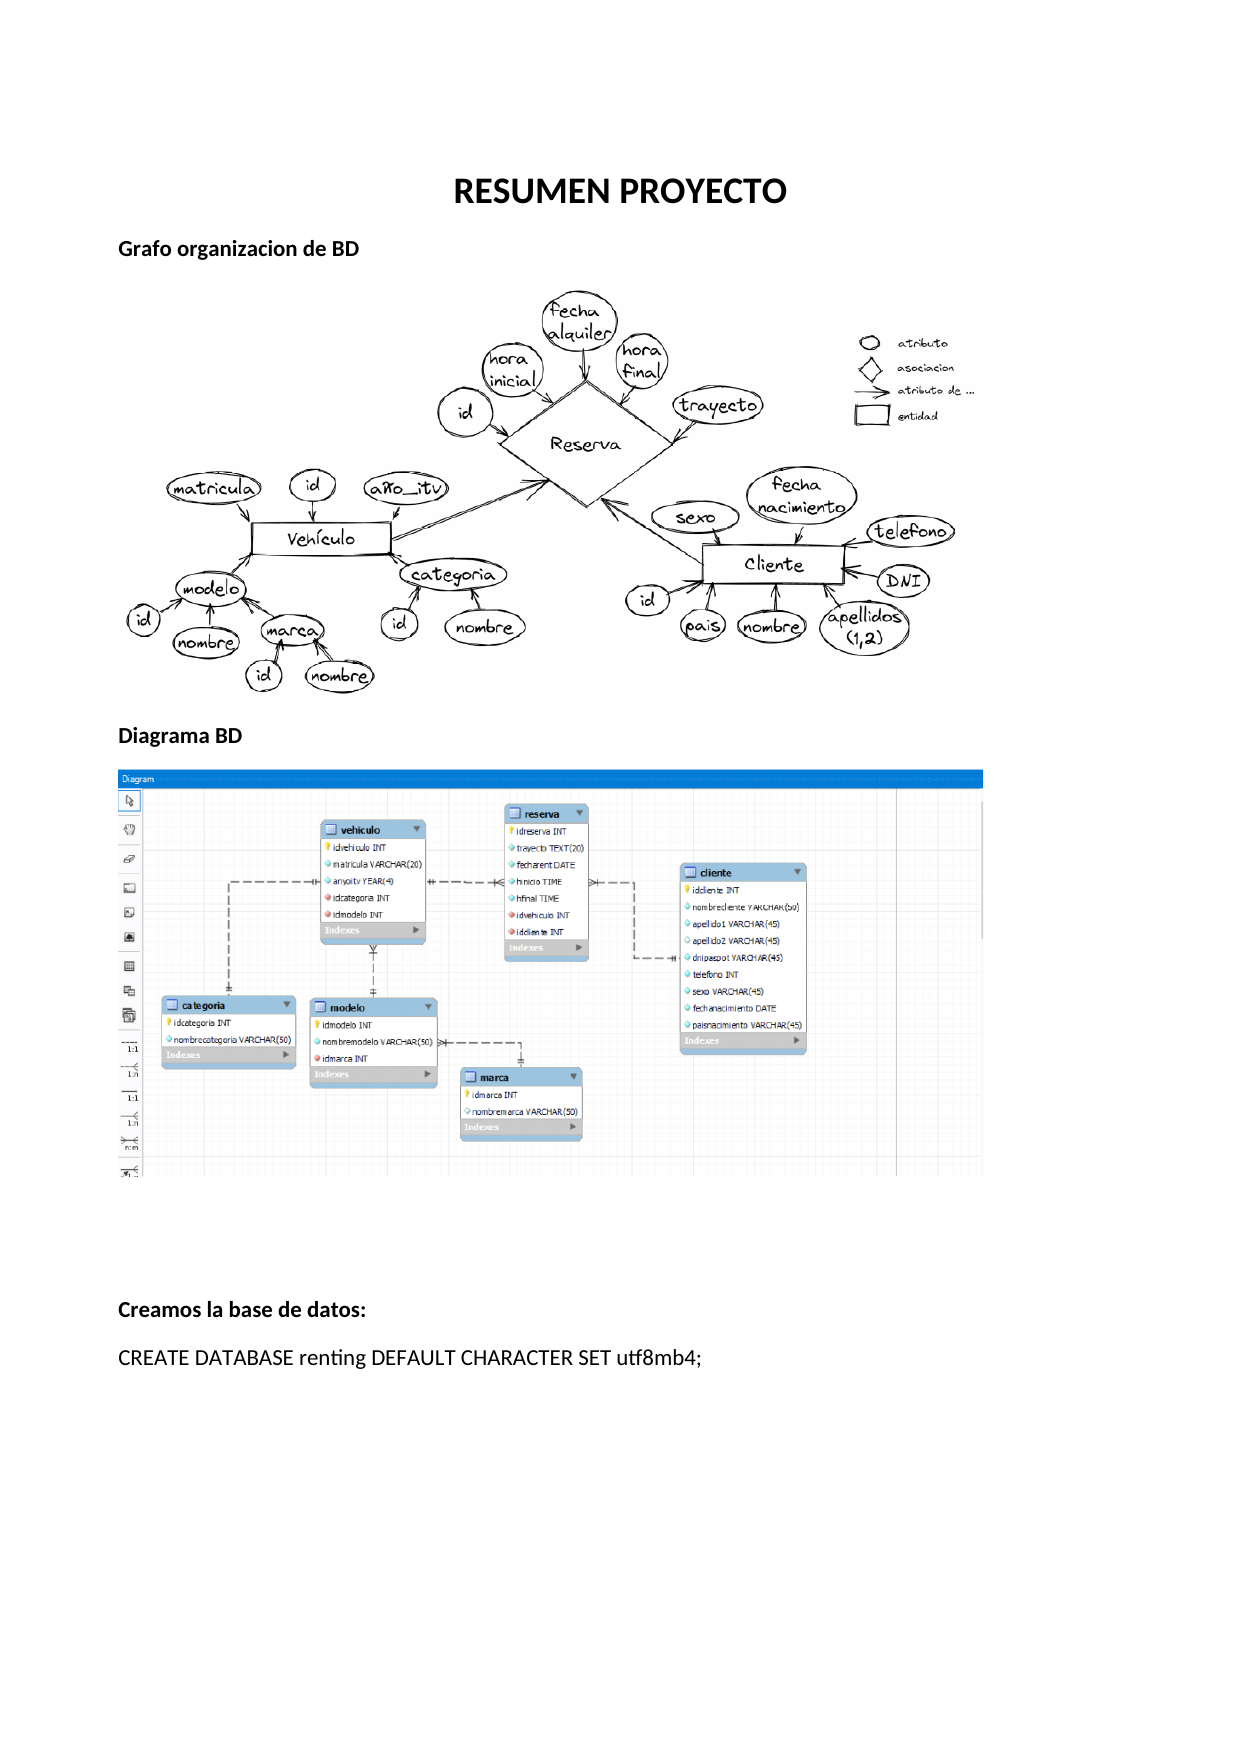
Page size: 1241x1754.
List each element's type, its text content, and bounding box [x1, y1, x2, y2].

text Diagrama BD [118, 721, 1122, 749]
text RESUMEN PROYECTO [118, 167, 1122, 213]
text Grafo organizacion de BD [118, 234, 1122, 262]
text CREATE DATABASE renting DEFAULT CHARACTER SET utf8mb4; [118, 1343, 1122, 1372]
text Creamos la base de datos: [118, 1295, 1122, 1323]
